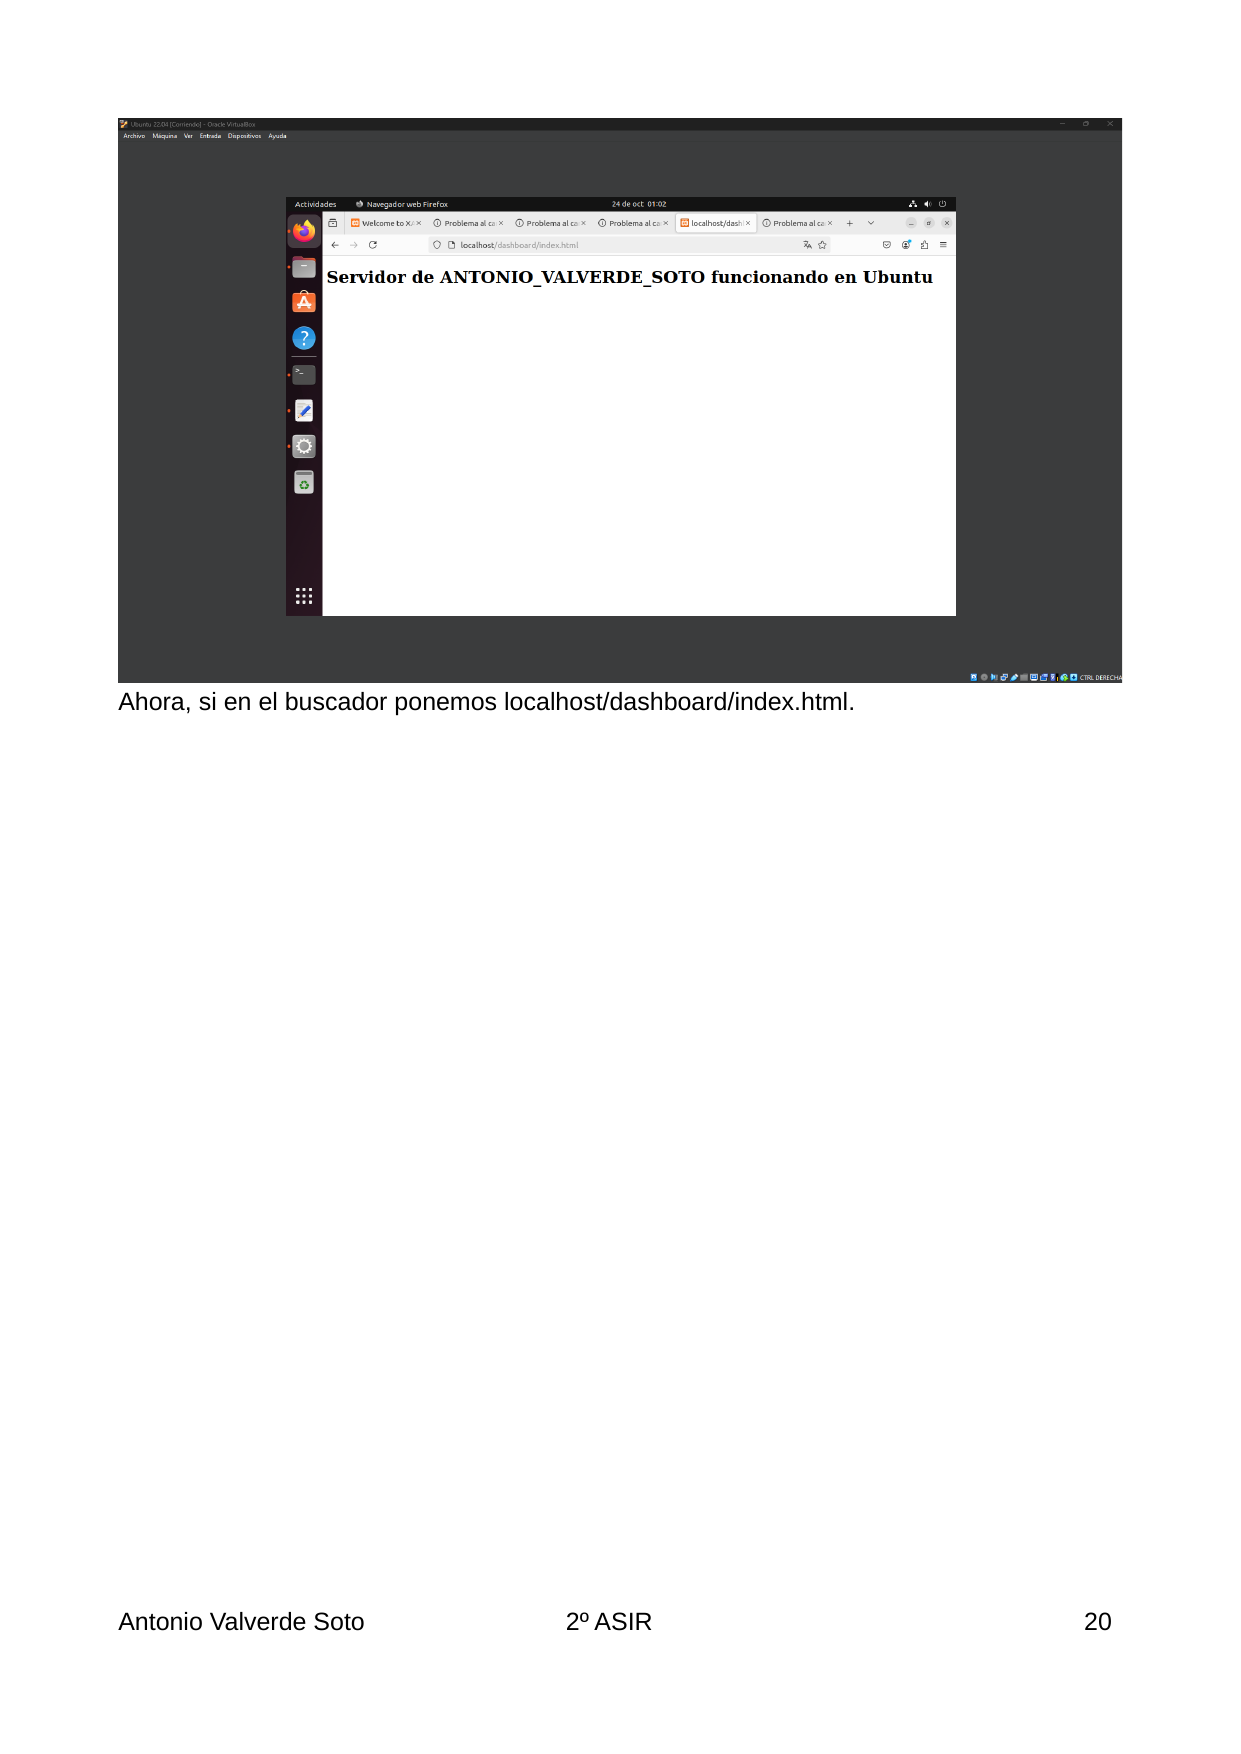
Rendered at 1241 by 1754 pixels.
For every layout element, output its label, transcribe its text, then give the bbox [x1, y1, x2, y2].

picture [118, 118, 1123, 683]
text Ahora, si en el buscador ponemos localhost/dashboard/index.html. [118, 683, 1122, 716]
